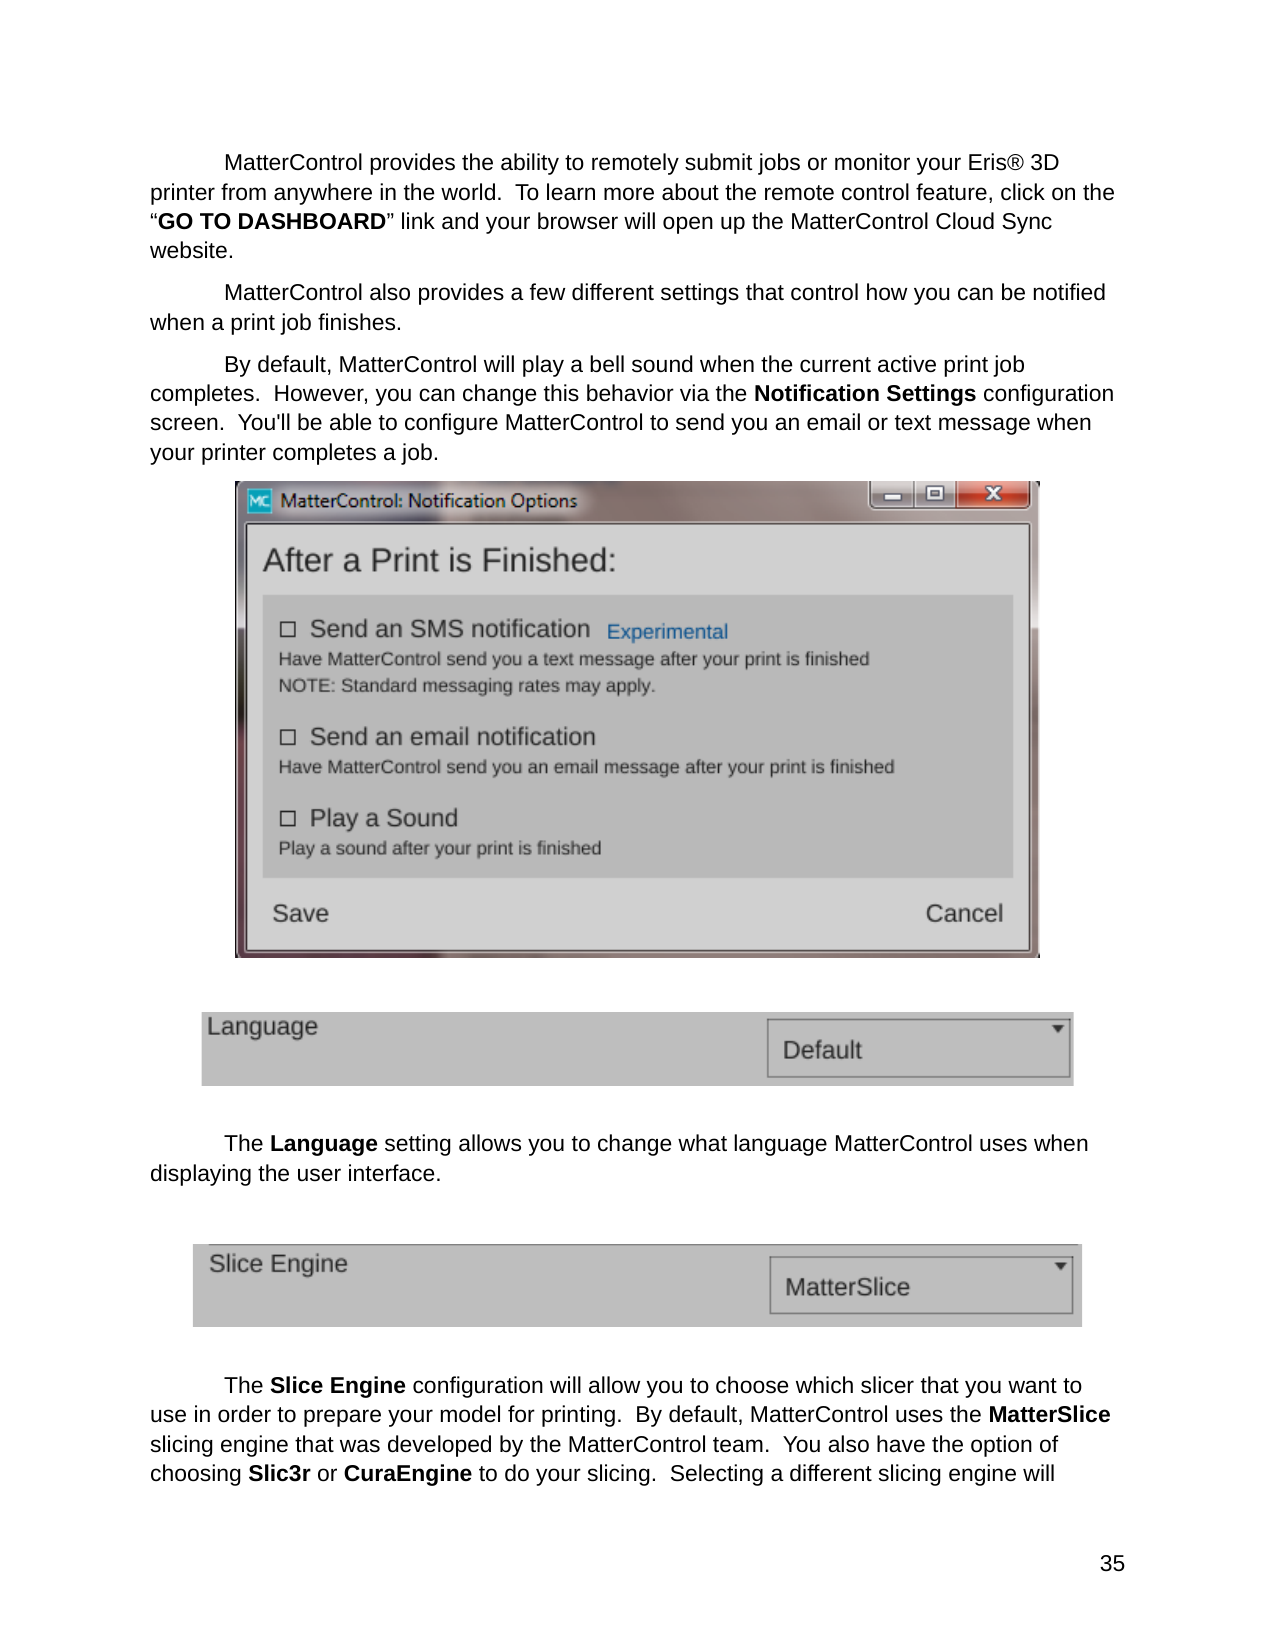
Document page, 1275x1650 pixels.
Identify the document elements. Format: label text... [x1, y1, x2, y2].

picture [235, 481, 1040, 958]
text The Language setting allows you to change what language MatterControl uses when displaying the user interface. [150, 1131, 1125, 1186]
text The Slice Engine configuration will allow you to choose which slicer that you want to use in order to prepare your model for printing. By default, MatterControl uses the MatterSlice slicing engine that was developed by the MatterControl team. You also have the option of choosing Slic3r or CuraEngine to do your slicing. Selecting a different slicing engine will [150, 1373, 1125, 1486]
text MatterControl provides the ability to remotely submit jobs or monitor your Eris® 3D printer from anywhere in the world. To learn more about the remote control feature, click on the “GO TO DASHBOARD” link and your browser will open up the MatterControl Cloud Sync website. [150, 150, 1125, 264]
text By default, MatterControl will play a bell sound when the current active print job completes. However, you can change this behavior via the Notification Settings configuration screen. You'll be able to configure MatterControl to send you an email or text message when your printer completes a job. [150, 351, 1125, 465]
picture [201, 1012, 1074, 1086]
picture [192, 1244, 1083, 1327]
text MatterControl also provides a few different settings that control how you can be notified when a print job finishes. [150, 280, 1125, 335]
